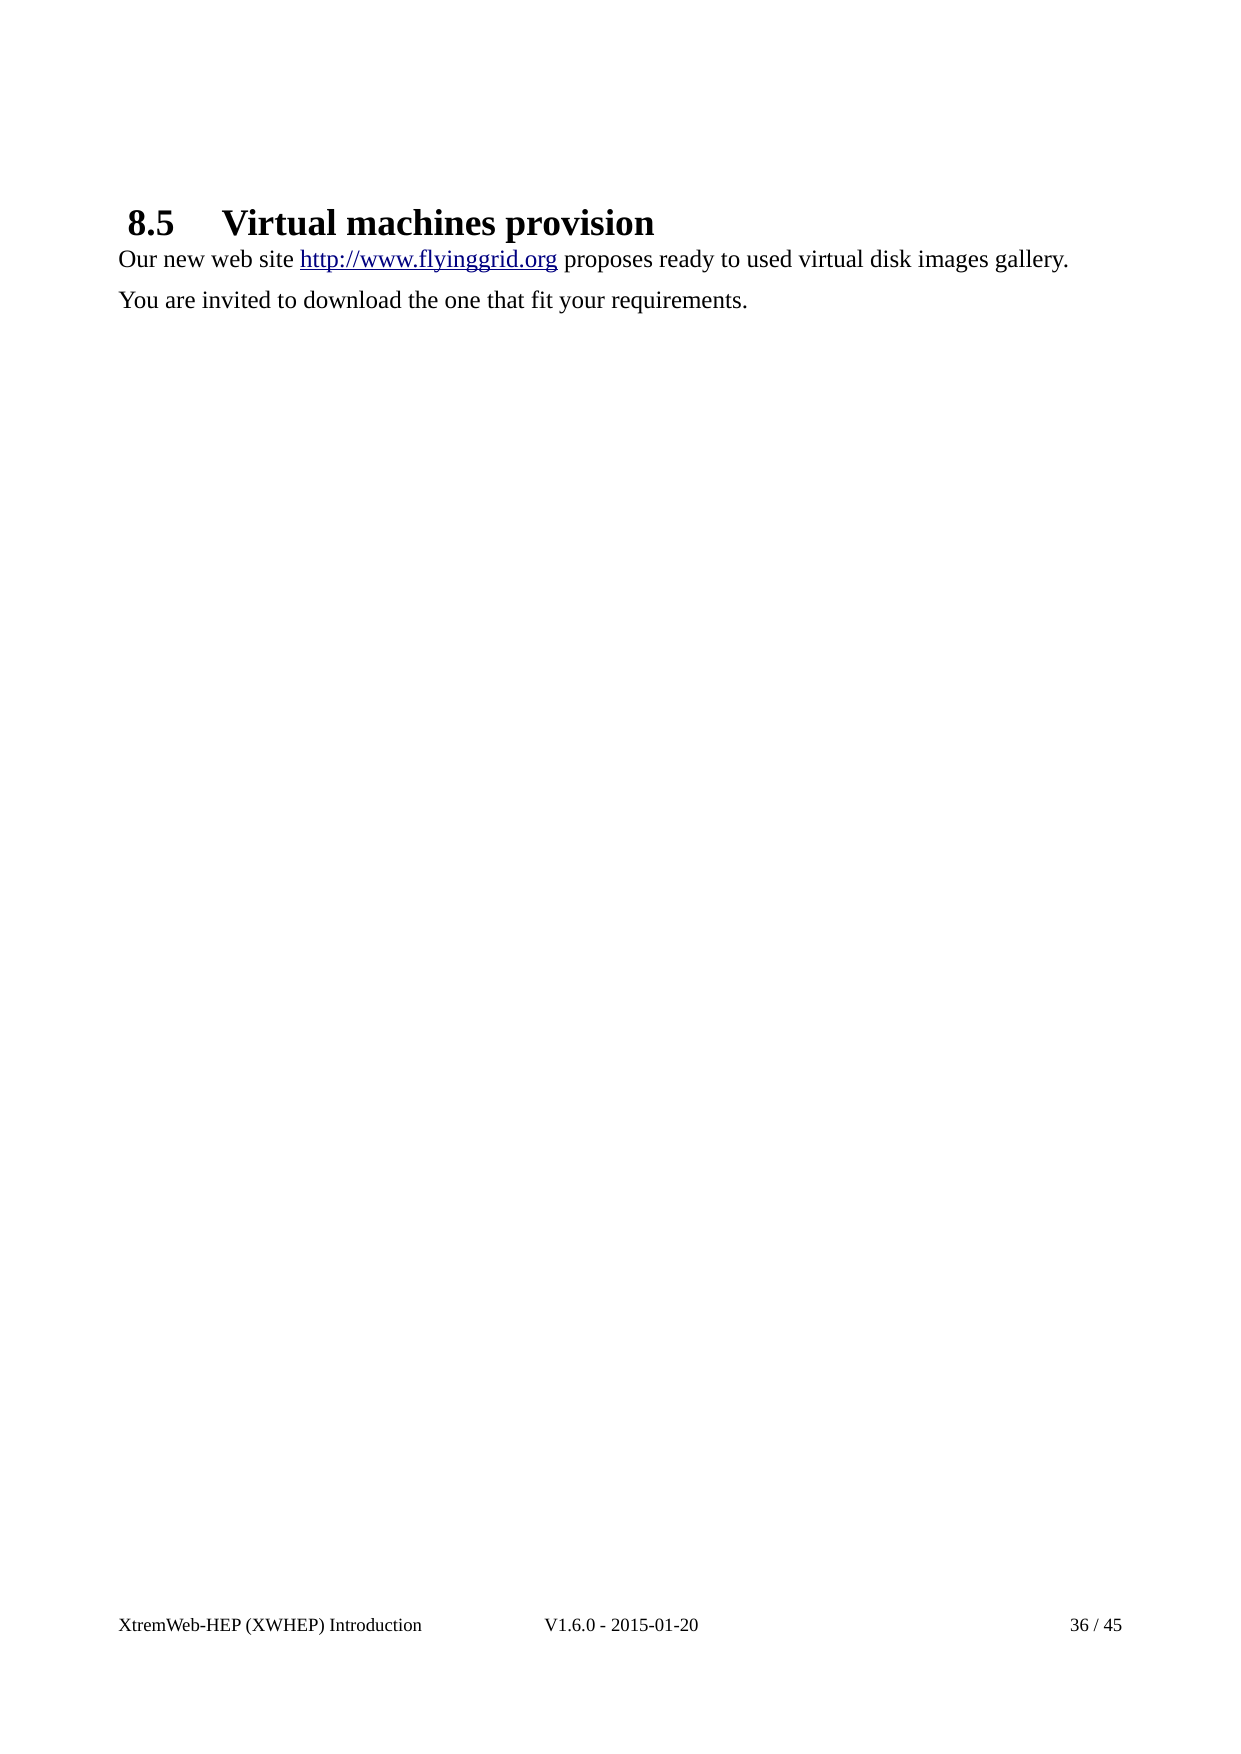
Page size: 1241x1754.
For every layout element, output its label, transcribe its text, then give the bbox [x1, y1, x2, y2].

text Our new web site http://www.flyinggrid.org proposes ready to used virtual disk images gallery. [118, 244, 1122, 272]
text You are invited to download the one that fit your requirements. [118, 285, 1122, 314]
subtitle Virtual machines provision [118, 201, 1122, 244]
